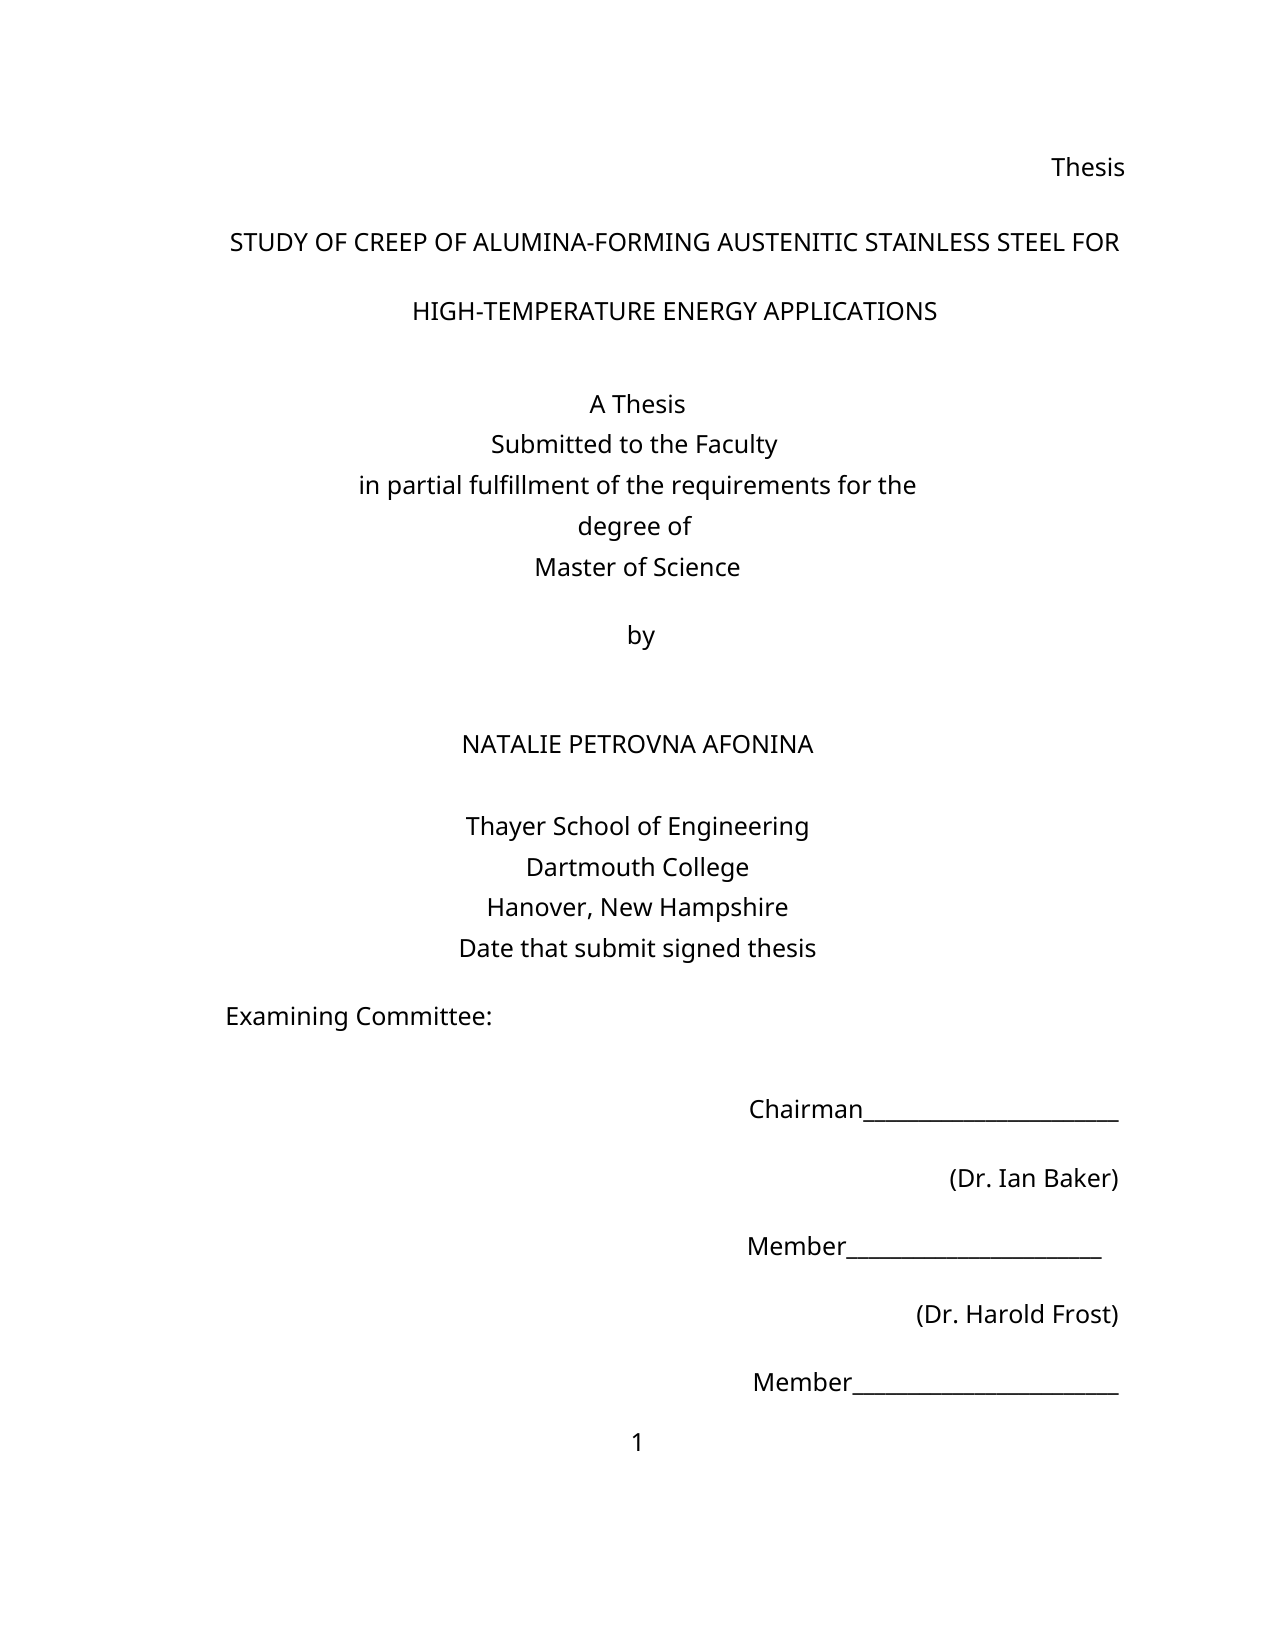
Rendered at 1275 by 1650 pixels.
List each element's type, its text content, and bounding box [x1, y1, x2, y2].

text Dartmouth College [150, 849, 1125, 883]
text Chairman_______________________ [225, 1092, 1125, 1126]
text Member_______________________ [225, 1228, 1125, 1262]
text STUDY OF CREEP OF ALUMINA-FORMING AUSTENITIC STAINLESS STEEL FOR HIGH-TEMPERATURE ENERGY APPLICATIONS [225, 225, 1125, 327]
text Hanover, New Hampshire [150, 890, 1125, 924]
text NATALIE PETROVNA AFONINA [150, 727, 1125, 761]
text degree of [150, 509, 1125, 543]
text A Thesis [150, 386, 1125, 420]
text in partial fulfillment of the requirements for the [150, 468, 1125, 502]
text (Dr. Harold Frost) [225, 1296, 1125, 1331]
text Examining Committee: [225, 999, 1125, 1033]
text Date that submit signed thesis [150, 931, 1125, 965]
text Submitted to the Faculty [150, 427, 1125, 461]
text Master of Science [150, 549, 1125, 584]
text by [150, 618, 1125, 652]
text Member________________________ [225, 1364, 1125, 1399]
text (Dr. Ian Baker) [225, 1160, 1125, 1194]
text Thayer School of Engineering [150, 808, 1125, 842]
